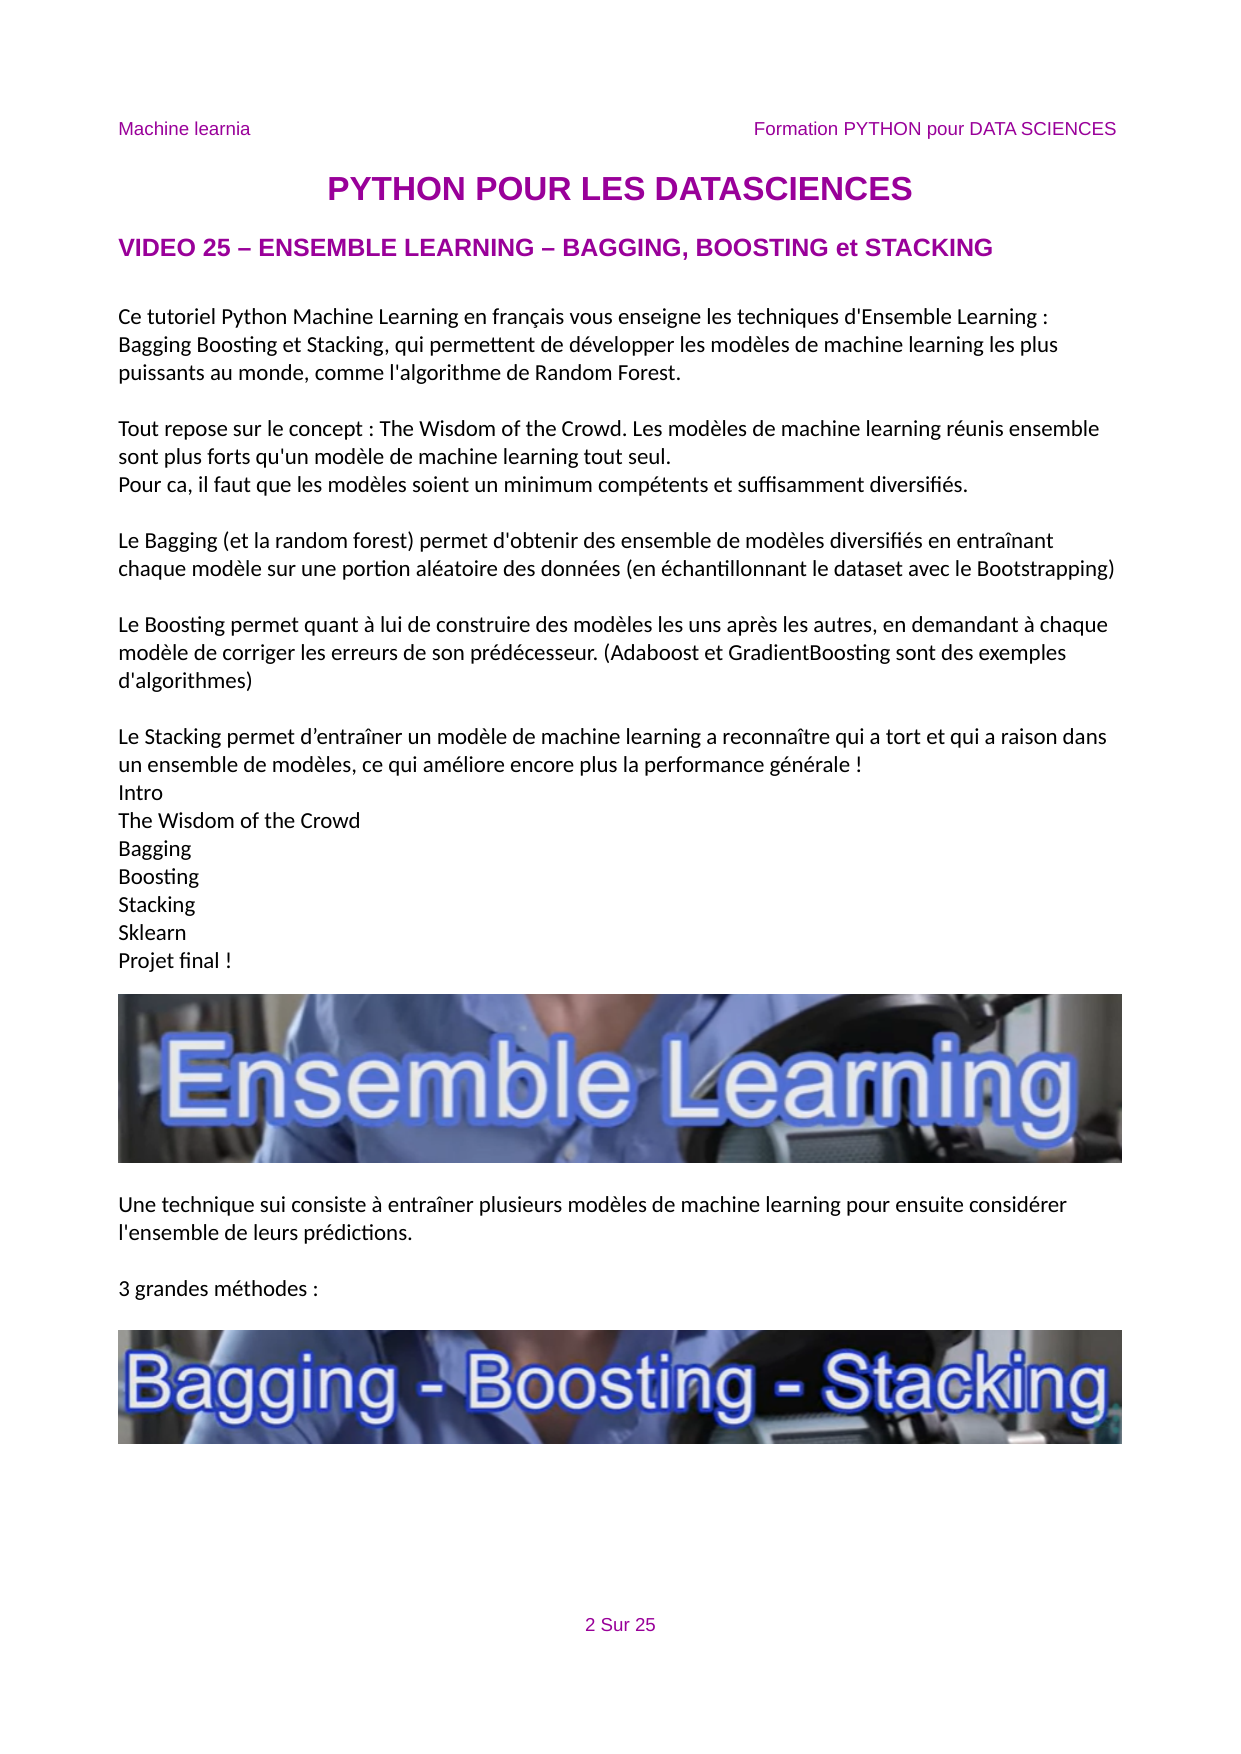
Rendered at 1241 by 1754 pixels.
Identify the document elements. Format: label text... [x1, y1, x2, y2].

text Le Stacking permet d’entraîner un modèle de machine learning a reconnaître qui a tort et qui a raison dans un ensemble de modèles, ce qui améliore encore plus la performance générale ! [118, 722, 1122, 778]
text Stacking [118, 890, 1122, 918]
text 3 grandes méthodes : [118, 1274, 1122, 1303]
text Tout repose sur le concept : The Wisdom of the Crowd. Les modèles de machine learning réunis ensemble sont plus forts qu'un modèle de machine learning tout seul. [118, 414, 1122, 470]
text Le Bagging (et la random forest) permet d'obtenir des ensemble de modèles diversifiés en entraînant chaque modèle sur une portion aléatoire des données (en échantillonnant le dataset avec le Bootstrapping) [118, 526, 1122, 582]
text Ce tutoriel Python Machine Learning en français vous enseigne les techniques d'Ensemble Learning : Bagging Boosting et Stacking, qui permettent de développer les modèles de machine learning les plus puissants au monde, comme l'algorithme de Random Forest. [118, 302, 1122, 386]
text Bagging [118, 834, 1122, 862]
text Le Boosting permet quant à lui de construire des modèles les uns après les autres, en demandant à chaque modèle de corriger les erreurs de son prédécesseur. (Adaboost et GradientBoosting sont des exemples d'algorithmes) [118, 610, 1122, 694]
text Boosting [118, 862, 1122, 890]
text Intro [118, 778, 1122, 806]
text Pour ca, il faut que les modèles soient un minimum compétents et suffisamment diversifiés. [118, 470, 1122, 498]
text Sklearn [118, 918, 1122, 946]
text Une technique sui consiste à entraîner plusieurs modèles de machine learning pour ensuite considérer l'ensemble de leurs prédictions. [118, 1191, 1122, 1247]
picture [118, 994, 1122, 1163]
picture [118, 1330, 1122, 1444]
subtitle VIDEO 25 – ENSEMBLE LEARNING – BAGGING, BOOSTING et STACKING [118, 233, 1122, 261]
text Projet final ! [118, 946, 1122, 974]
text PYTHON POUR LES DATASCIENCES [118, 169, 1122, 208]
text The Wisdom of the Crowd [118, 806, 1122, 834]
